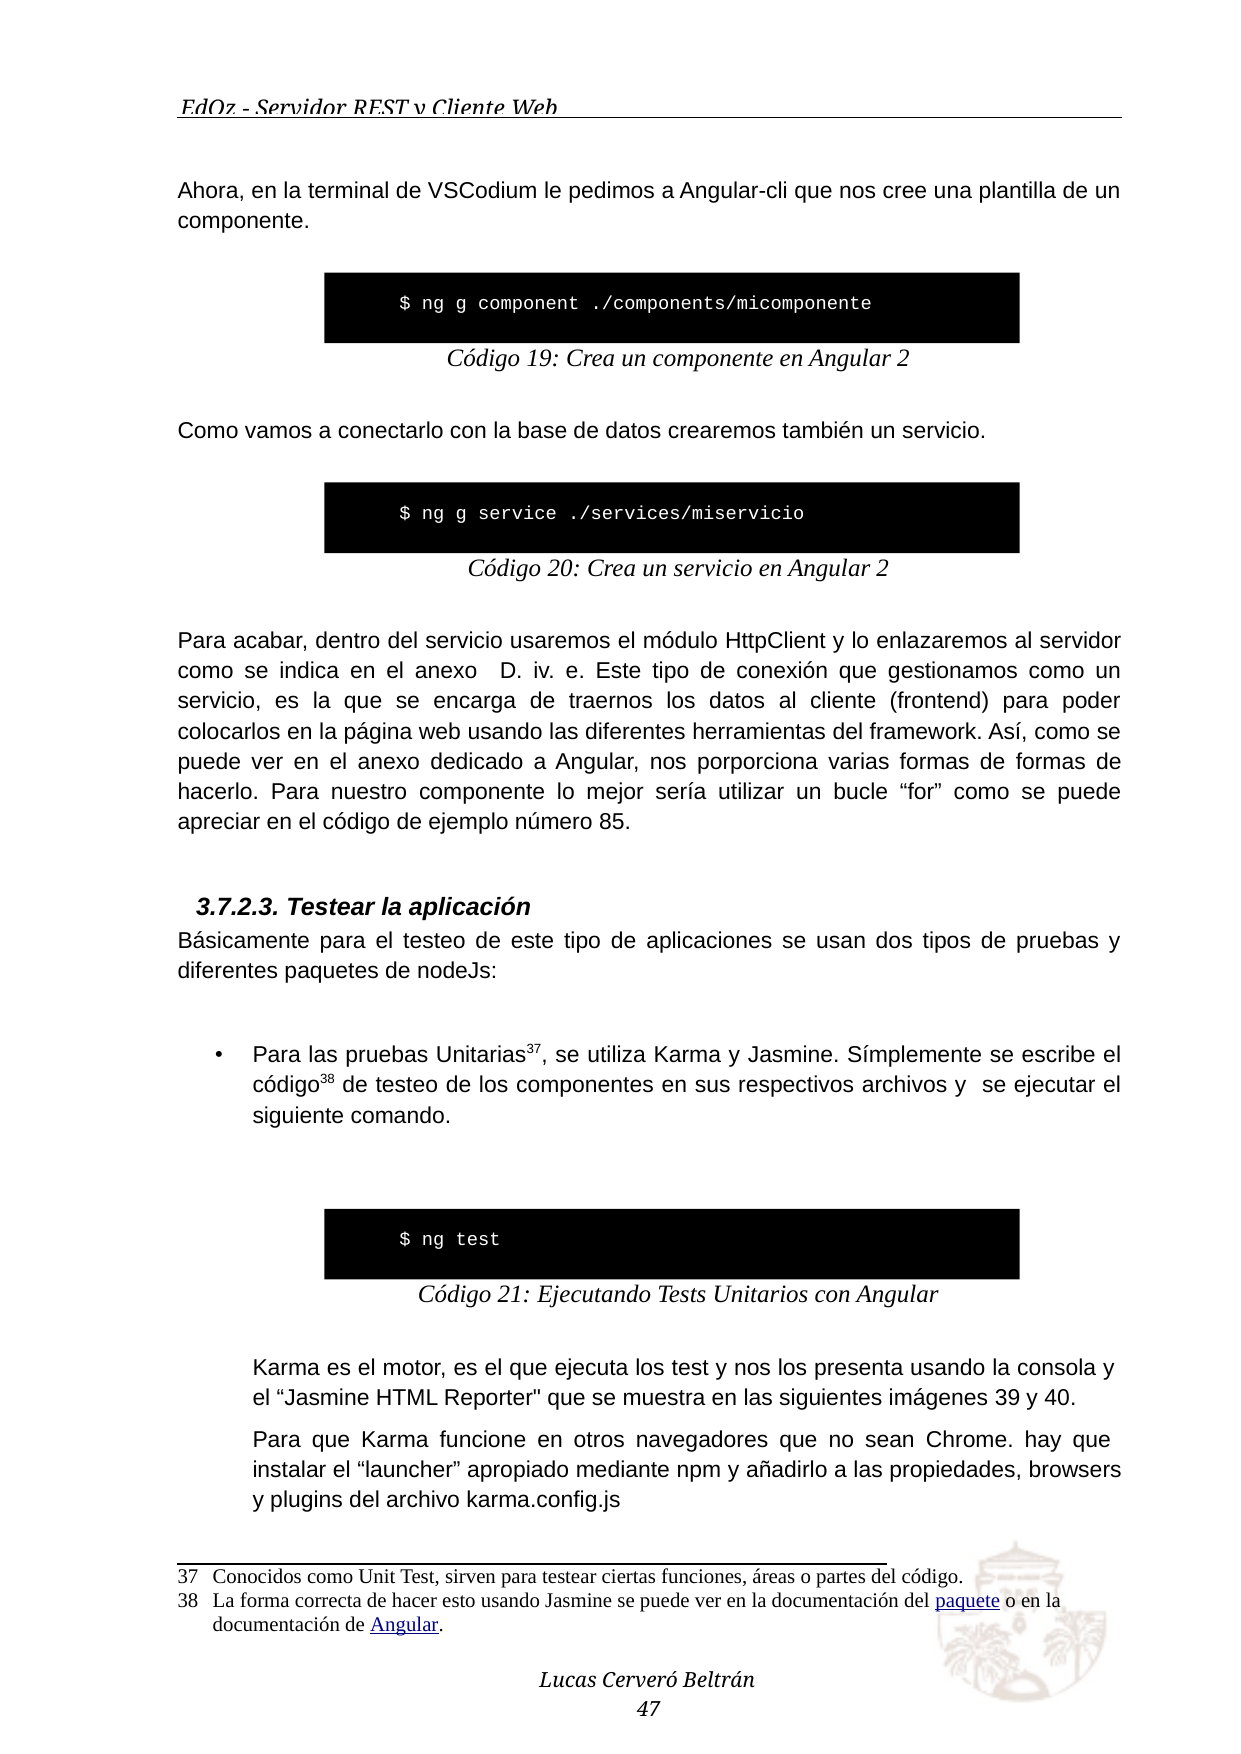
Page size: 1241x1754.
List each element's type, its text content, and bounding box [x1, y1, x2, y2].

list Testear la aplicación [177, 892, 1122, 921]
text Para que Karma funcione en otros navegadores que no sean Chrome. hay que instalar el “launcher” apropiado mediante npm y añadirlo a las propiedades, browsers y plugins del archivo karma.config.js [177, 1426, 1122, 1512]
list La forma correcta de hacer esto usando Jasmine se puede ver en la documentación del paquete o en la documentación de Angular. [177, 1588, 1122, 1636]
text Código 21: Ejecutando Tests Unitarios con Angular [324, 1208, 1034, 1308]
text Como vamos a conectarlo con la base de datos crearemos también un servicio. [177, 417, 1122, 443]
list Para las pruebas Unitarias, se utiliza Karma y Jasmine. Símplemente se escribe el código de testeo de los componentes en sus respectivos archivos y se ejecutar el siguiente comando. [215, 1041, 1122, 1128]
text Para acabar, dentro del servicio usaremos el módulo HttpClient y lo enlazaremos al servidor como se indica en el anexo D.iv.e. Este tipo de conexión que gestionamos como un servicio, es la que se encarga de traernos los datos al cliente (frontend) para poder colocarlos en la página web usando las diferentes herramientas del framework. Así, como se puede ver en el anexo dedicado a Angular, nos porporciona varias formas de formas de hacerlo. Para nuestro componente lo mejor sería utilizar un bucle “for” como se puede apreciar en el código de ejemplo número 85. [177, 627, 1122, 835]
list Conocidos como Unit Test, sirven para testear ciertas funciones, áreas o partes del código. [177, 1564, 1122, 1588]
text Karma es el motor, es el que ejecuta los test y nos los presenta usando la consola y el “Jasmine HTML Reporter" que se muestra en las siguientes imágenes 39 y 40. [177, 1353, 1122, 1410]
text Código 20: Crea un servicio en Angular 2 [324, 481, 1034, 582]
text Básicamente para el testeo de este tipo de aplicaciones se usan dos tipos de pruebas y diferentes paquetes de nodeJs: [177, 927, 1122, 983]
text Código 19: Crea un componente en Angular 2 [324, 272, 1034, 372]
text Ahora, en la terminal de VSCodium le pedimos a Angular-cli que nos cree una plantilla de un componente. [177, 177, 1122, 234]
